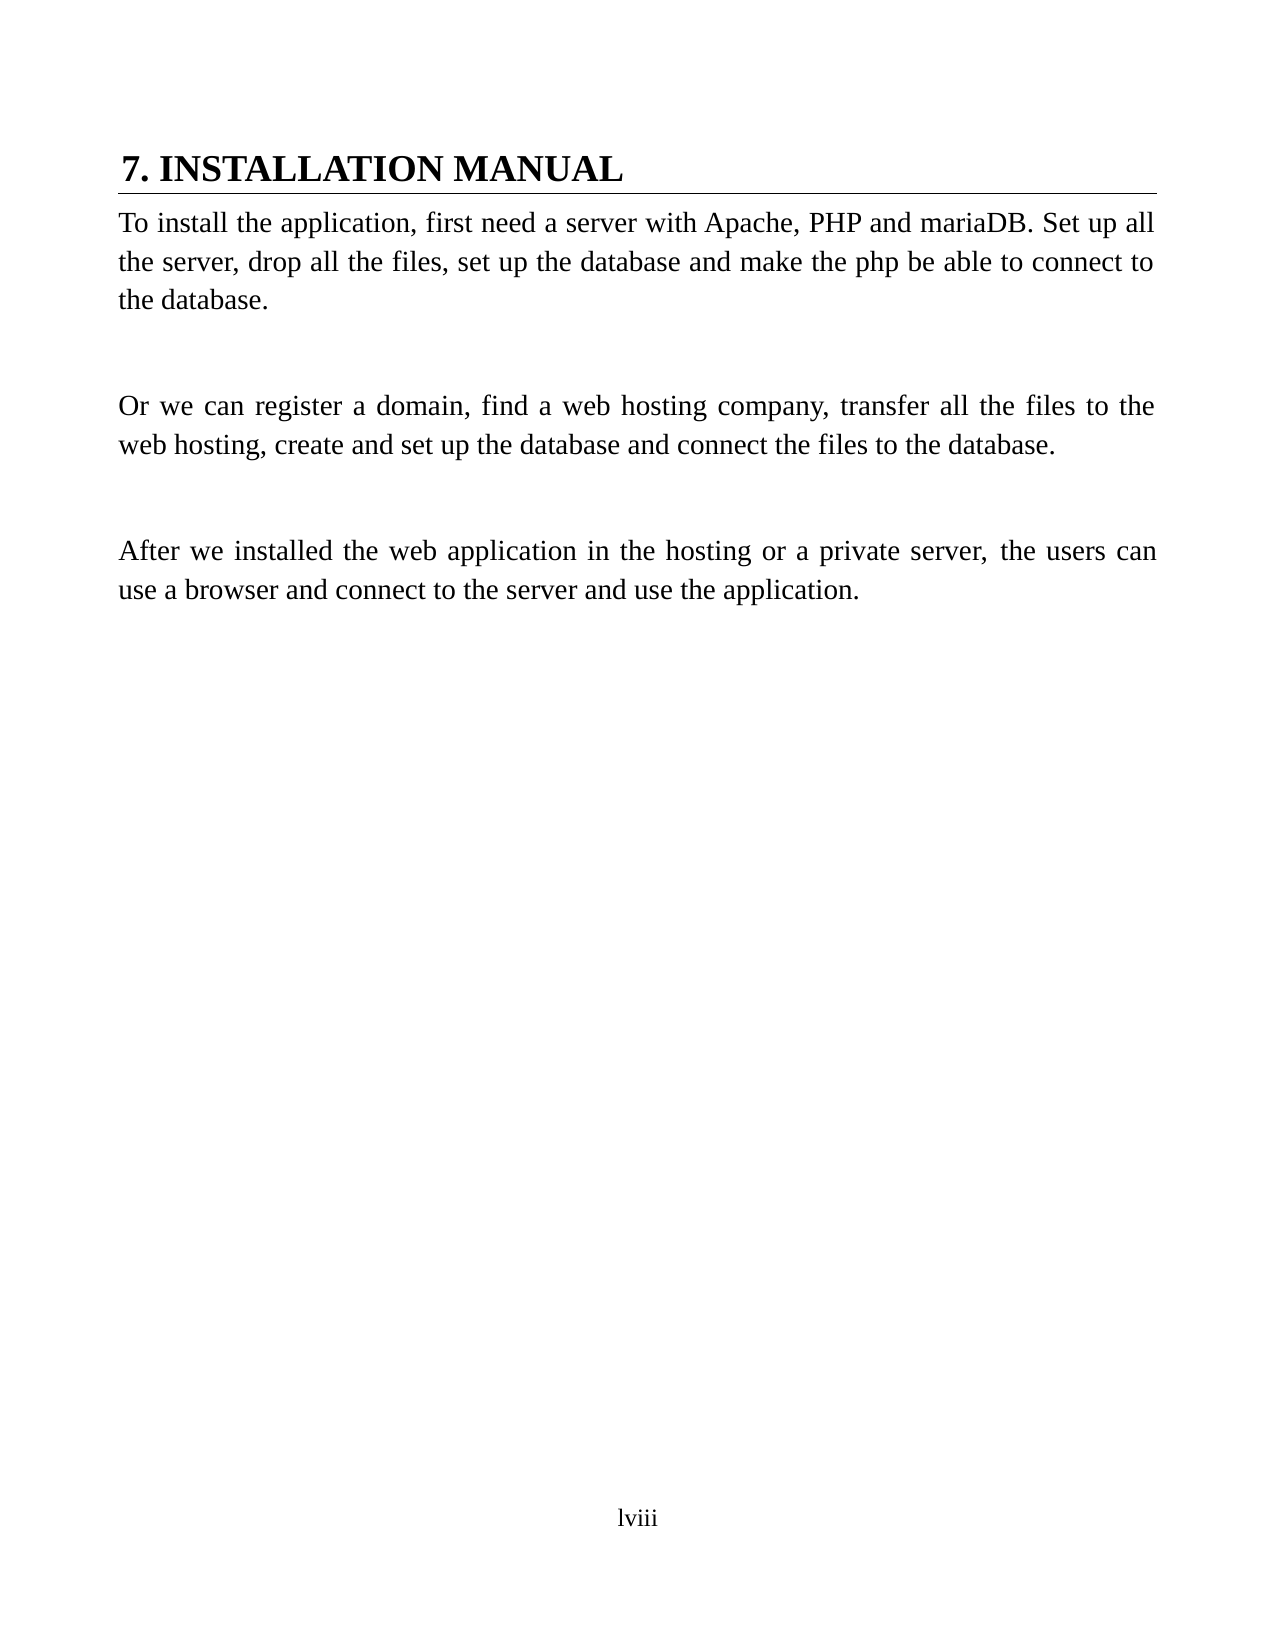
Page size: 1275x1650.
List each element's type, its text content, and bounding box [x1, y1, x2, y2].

text To install the application, first need a server with Apache, PHP and mariaDB. Set up all the server, drop all the files, set up the database and make the php be able to connect to the database. [118, 205, 1157, 316]
subtitle 7. INSTALLATION MANUAL [118, 143, 1157, 193]
text After we installed the web application in the hosting or a private server, the users can use a browser and connect to the server and use the application. [118, 533, 1157, 605]
text Or we can register a domain, find a web hosting company, transfer all the files to the web hosting, create and set up the database and connect the files to the database. [118, 388, 1157, 461]
